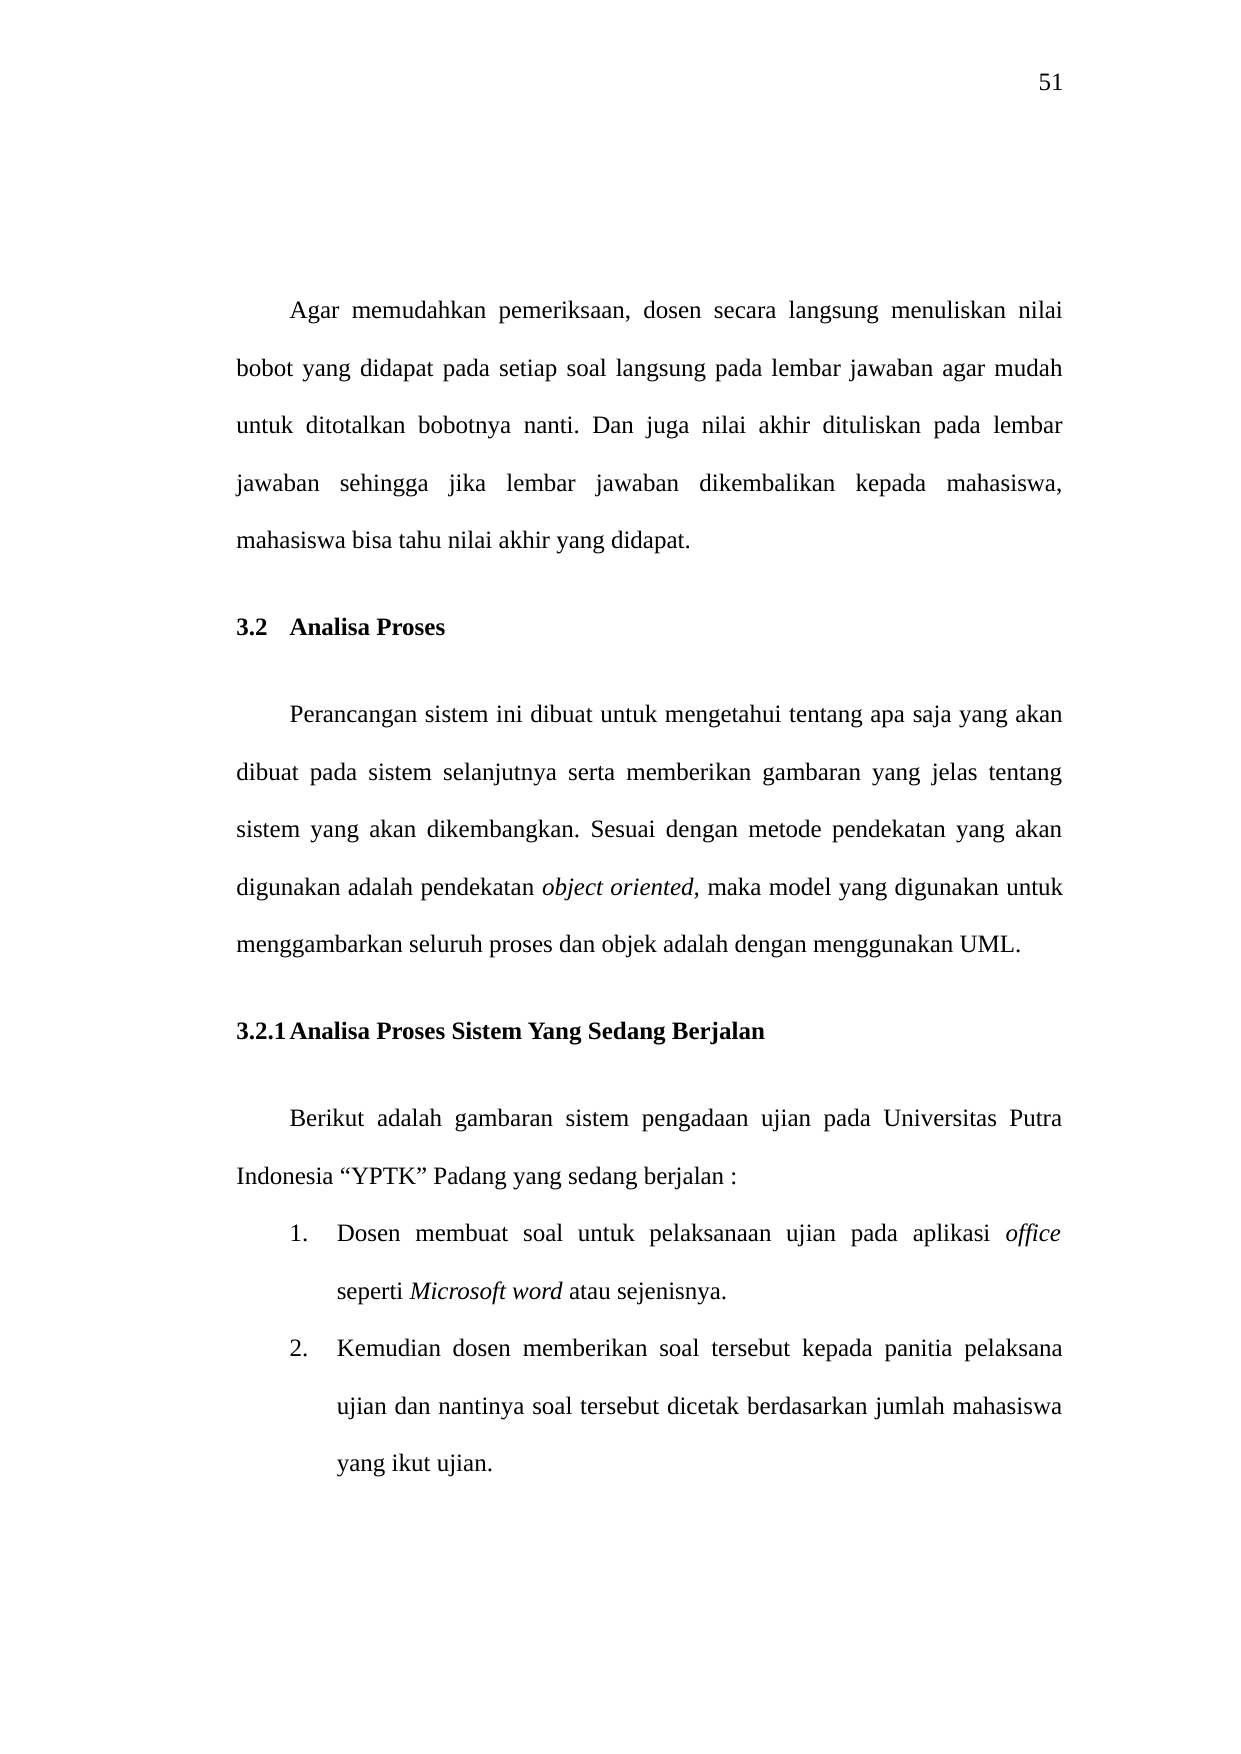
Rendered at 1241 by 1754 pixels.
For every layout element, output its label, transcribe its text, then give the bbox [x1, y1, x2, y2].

text Perancangan sistem ini dibuat untuk mengetahui tentang apa saja yang akan dibuat pada sistem selanjutnya serta memberikan gambaran yang jelas tentang sistem yang akan dikembangkan. Sesuai dengan metode pendekatan yang akan digunakan adalah pendekatan object oriented, maka model yang digunakan untuk menggambarkan seluruh proses dan objek adalah dengan menggunakan UML. [236, 699, 1063, 958]
text Berikut adalah gambaran sistem pengadaan ujian pada Universitas Putra Indonesia “YPTK” Padang yang sedang berjalan : [236, 1103, 1063, 1189]
subtitle 3.2 Analisa Proses [236, 612, 1063, 641]
text Agar memudahkan pemeriksaan, dosen secara langsung menuliskan nilai bobot yang didapat pada setiap soal langsung pada lembar jawaban agar mudah untuk ditotalkan bobotnya nanti. Dan juga nilai akhir dituliskan pada lembar jawaban sehingga jika lembar jawaban dikembalikan kepada mahasiswa, mahasiswa bisa tahu nilai akhir yang didapat. [236, 295, 1063, 554]
list Kemudian dosen memberikan soal tersebut kepada panitia pelaksana ujian dan nantinya soal tersebut dicetak berdasarkan jumlah mahasiswa yang ikut ujian. [289, 1333, 1063, 1477]
subtitle 3.2.1 Analisa Proses Sistem Yang Sedang Berjalan [236, 1016, 1063, 1045]
list Dosen membuat soal untuk pelaksanaan ujian pada aplikasi office seperti Microsoft word atau sejenisnya. [289, 1218, 1063, 1304]
